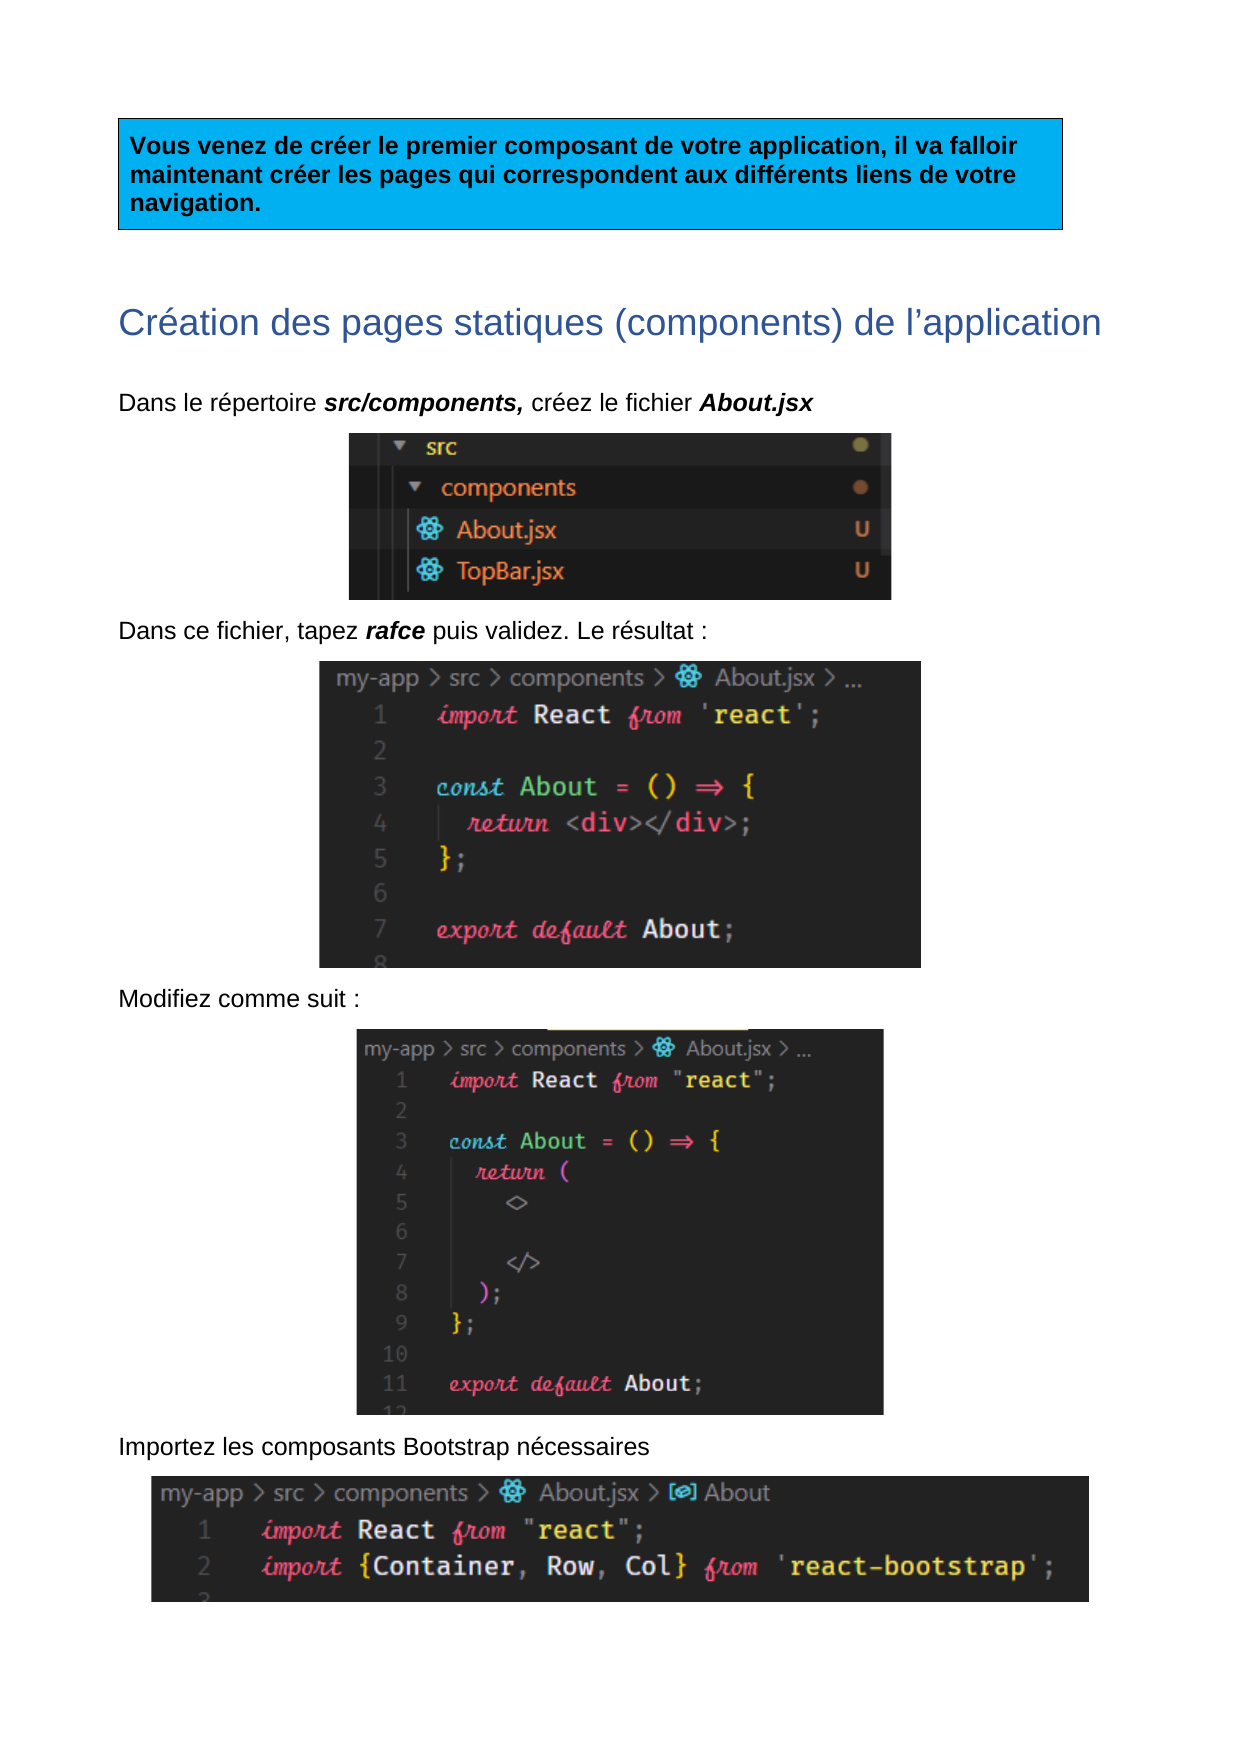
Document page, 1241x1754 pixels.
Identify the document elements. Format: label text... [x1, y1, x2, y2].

text Modifiez comme suit : [118, 984, 1122, 1013]
picture [356, 1029, 884, 1415]
picture [348, 433, 892, 600]
picture [151, 1476, 1089, 1602]
text Dans ce fichier, tapez rafce puis validez. Le résultat : [118, 616, 1122, 645]
picture [319, 661, 921, 968]
text Importez les composants Bootstrap nécessaires [118, 1431, 1122, 1460]
subtitle Création des pages statiques (components) de l’application [118, 300, 1122, 343]
text Dans le répertoire src/components, créez le fichier About.jsx [118, 388, 1122, 417]
table_header Vous venez de créer le premier composant de votre application, il va falloir maintenant créer les pages qui correspondent aux différents liens de votre navigation. [119, 119, 1062, 229]
